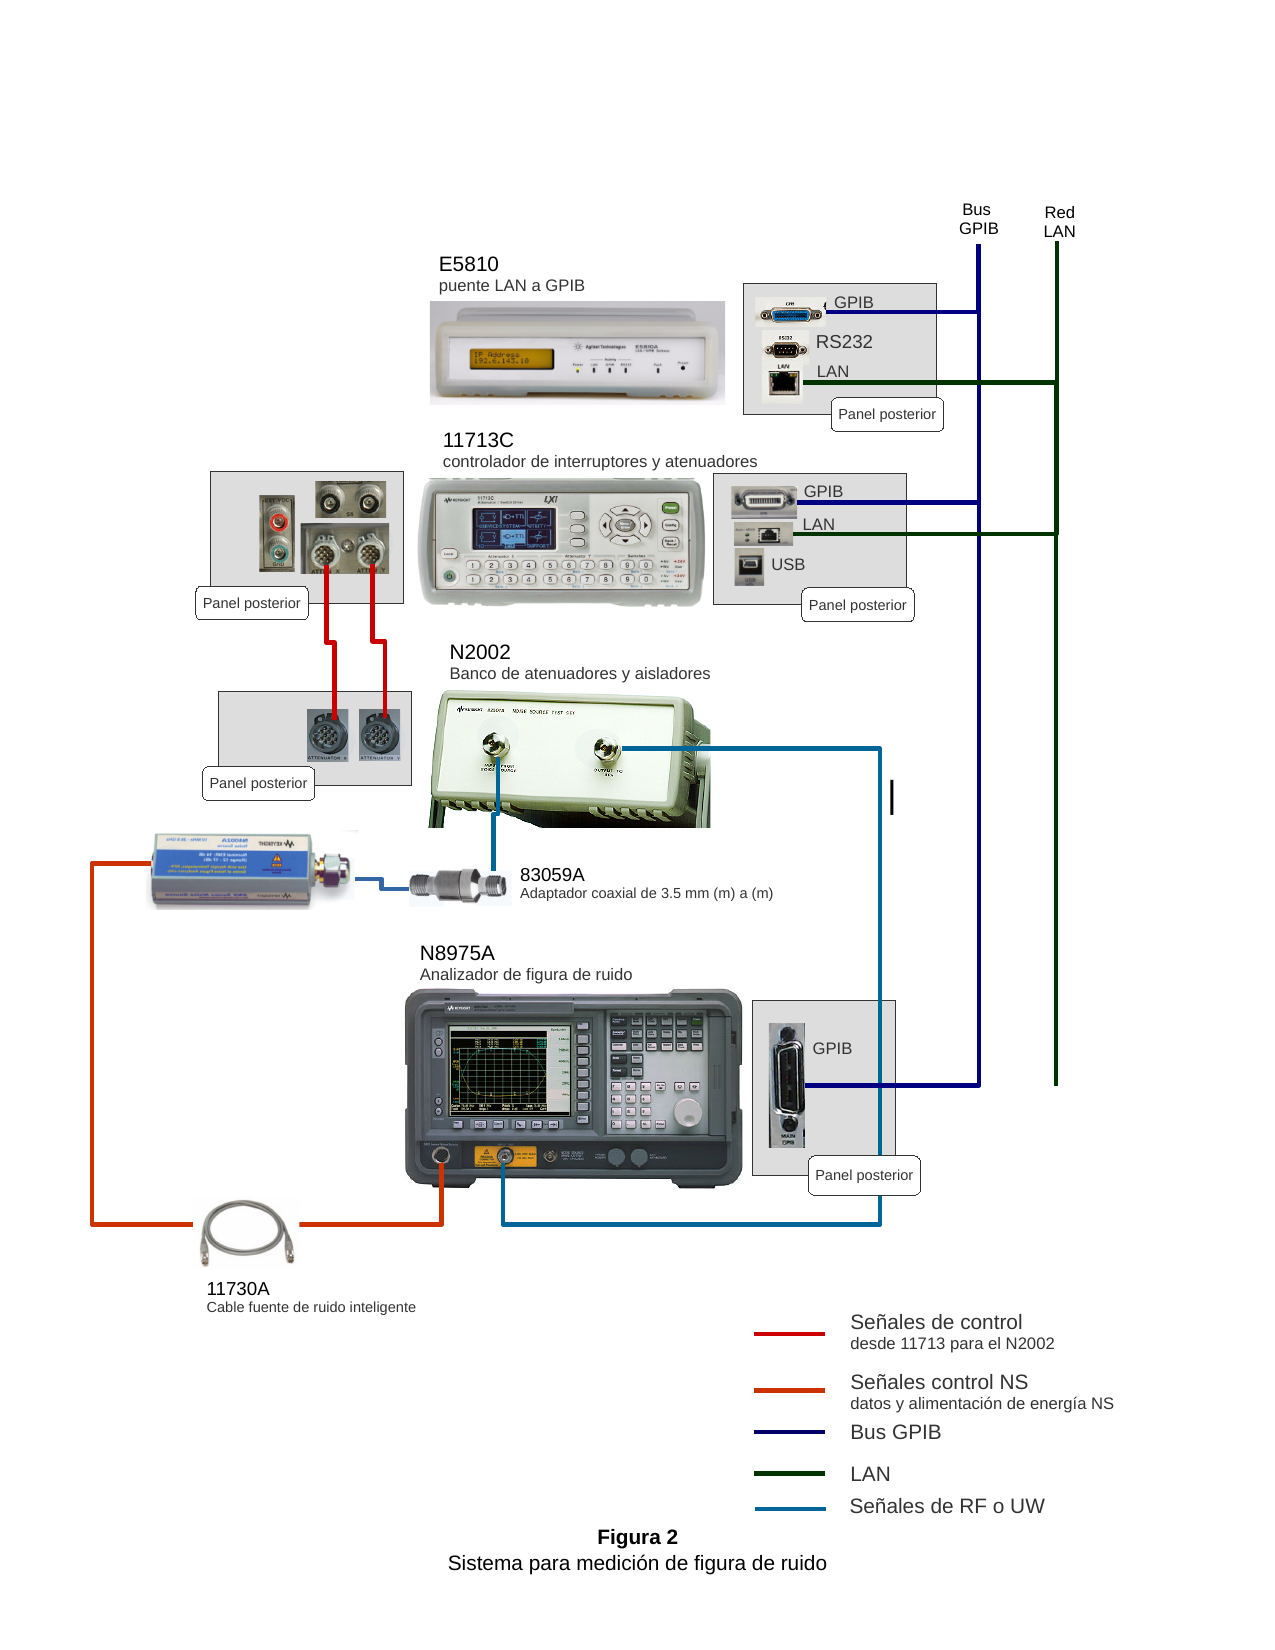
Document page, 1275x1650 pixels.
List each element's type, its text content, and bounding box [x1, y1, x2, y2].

picture [193, 1196, 296, 1269]
picture [265, 495, 288, 572]
picture [145, 830, 264, 910]
picture [405, 863, 512, 882]
picture [415, 678, 677, 828]
picture [760, 297, 810, 327]
picture [734, 548, 749, 586]
picture [768, 1023, 805, 1148]
picture [429, 301, 691, 405]
picture [307, 709, 349, 762]
picture [300, 523, 340, 574]
picture [761, 330, 793, 404]
picture [534, 478, 709, 613]
text Figura 2 [91, 190, 1184, 1549]
text Sistema para medición de figura de ruido [91, 1551, 1184, 1575]
picture [743, 486, 797, 519]
picture [734, 522, 774, 546]
picture [315, 481, 356, 518]
picture [395, 981, 751, 1189]
picture [359, 709, 401, 761]
